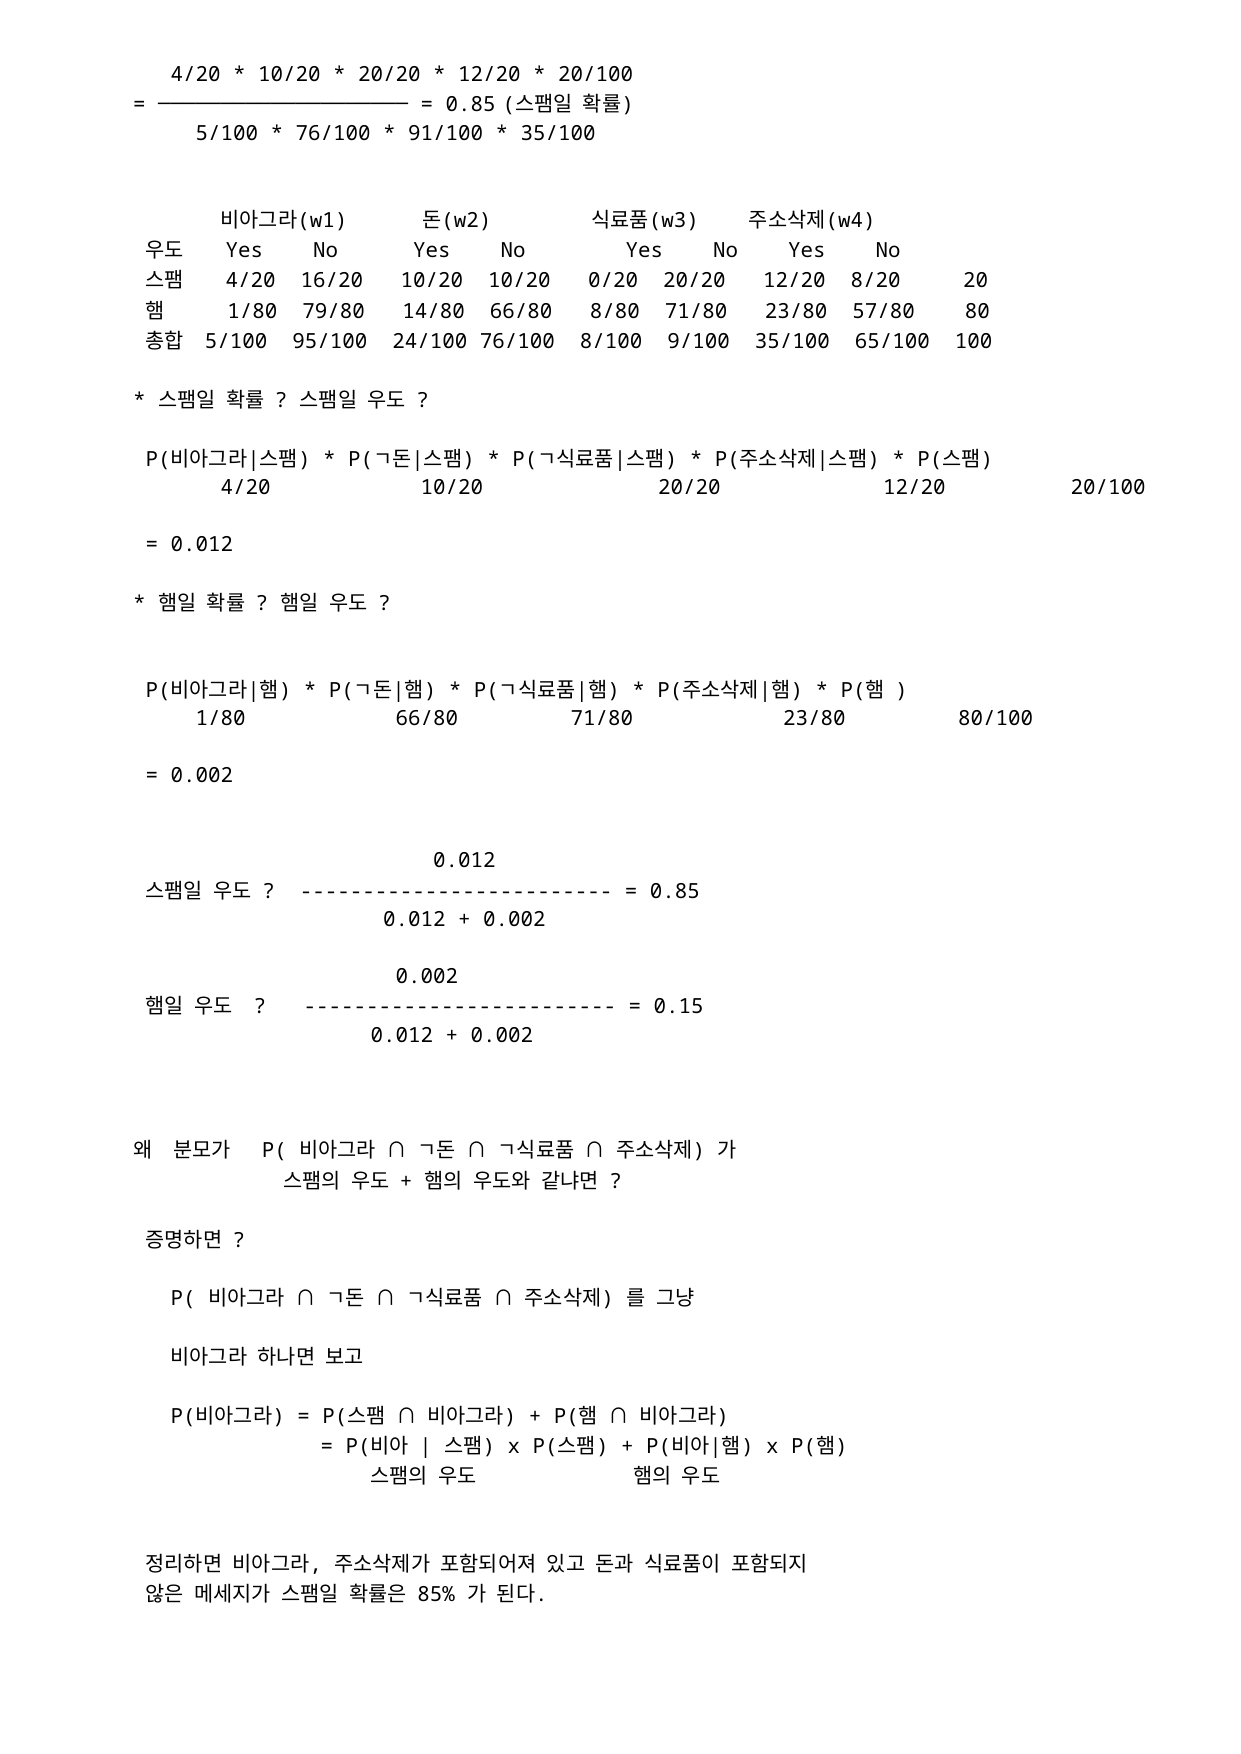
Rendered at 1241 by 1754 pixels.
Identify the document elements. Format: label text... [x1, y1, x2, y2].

text 증명하면 ? [59, 1223, 1181, 1253]
text 햄일 우도 ? ------------------------- = 0.15 [59, 990, 1181, 1020]
text 스팸의 우도 햄의 우도 [59, 1460, 1181, 1490]
text 총합 5/100 95/100 24/100 76/100 8/100 9/100 35/100 65/100 100 [59, 324, 1181, 355]
text 정리하면 비아그라, 주소삭제가 포함되어져 있고 돈과 식료품이 포함되지 [59, 1547, 1181, 1577]
text P( 비아그라 ∩ ㄱ돈 ∩ ㄱ식료품 ∩ 주소삭제) 를 그냥 [59, 1282, 1181, 1312]
text 1/80 66/80 71/80 23/80 80/100 [59, 703, 1181, 732]
text 왜 분모가 P( 비아그라 ∩ ㄱ돈 ∩ ㄱ식료품 ∩ 주소삭제) 가 [59, 1134, 1181, 1164]
text P(비아그라) = P(스팸 ∩ 비아그라) + P(햄 ∩ 비아그라) [59, 1399, 1181, 1429]
text = 0.002 [59, 760, 1181, 789]
text 않은 메세지가 스팸일 확률은 85% 가 된다. [59, 1577, 1181, 1607]
text = 0.012 [59, 529, 1181, 557]
text 4/20 * 10/20 * 20/20 * 12/20 * 20/100 [59, 59, 1181, 87]
text 스팸 4/20 16/20 10/20 10/20 0/20 20/20 12/20 8/20 20 [59, 264, 1181, 294]
text 햄 1/80 79/80 14/80 66/80 8/80 71/80 23/80 57/80 80 [59, 294, 1181, 324]
text 비아그라(w1) 돈(w2) 식료품(w3) 주소삭제(w4) [59, 203, 1181, 233]
text 0.012 [59, 846, 1181, 874]
text P(비아그라|햄) * P(ㄱ돈|햄) * P(ㄱ식료품|햄) * P(주소삭제|햄) * P(햄 ) [59, 673, 1181, 703]
text 0.002 [59, 961, 1181, 990]
text = P(비아 | 스팸) x P(스팸) + P(비아|햄) x P(햄) [59, 1429, 1181, 1460]
text 스팸일 우도 ? ------------------------- = 0.85 [59, 874, 1181, 904]
text 비아그라 하나면 보고 [59, 1340, 1181, 1371]
text 0.012 + 0.002 [59, 1020, 1181, 1048]
text * 햄일 확률 ? 햄일 우도 ? [59, 586, 1181, 616]
text 스팸의 우도 + 햄의 우도와 같냐면 ? [59, 1164, 1181, 1194]
text 0.012 + 0.002 [59, 904, 1181, 933]
text 4/20 10/20 20/20 12/20 20/100 [59, 472, 1181, 501]
text 우도 Yes No Yes No Yes No Yes No [59, 233, 1181, 264]
text P(비아그라|스팸) * P(ㄱ돈|스팸) * P(ㄱ식료품|스팸) * P(주소삭제|스팸) * P(스팸) [59, 442, 1181, 472]
text = ──────────────────── = 0.85 (스팸일 확률) [59, 87, 1181, 118]
text * 스팸일 확률 ? 스팸일 우도 ? [59, 383, 1181, 413]
text 5/100 * 76/100 * 91/100 * 35/100 [59, 118, 1181, 146]
